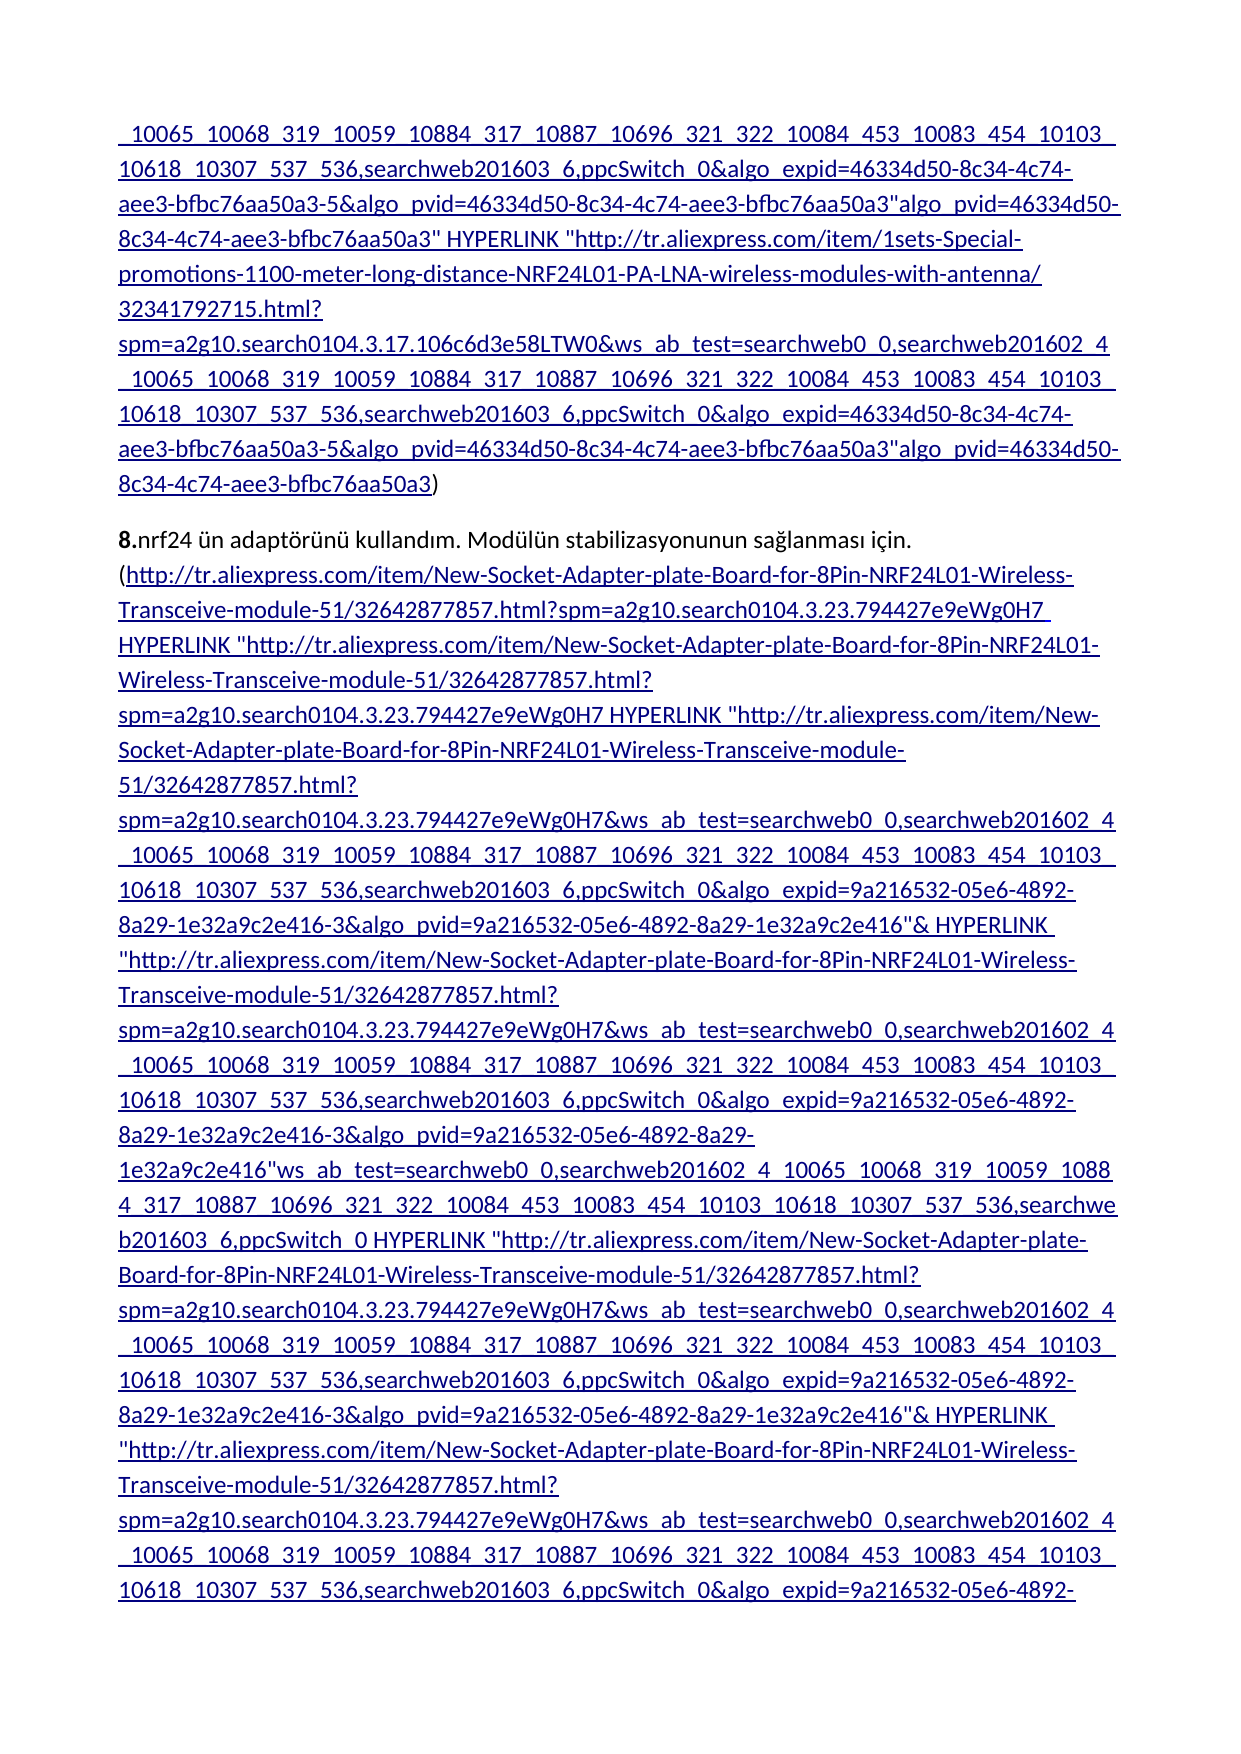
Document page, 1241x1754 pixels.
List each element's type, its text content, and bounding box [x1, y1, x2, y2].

text _10065_10068_319_10059_10884_317_10887_10696_321_322_10084_453_10083_454_10103_10618_10307_537_536,searchweb201603_6,ppcSwitch_0&algo_expid=46334d50-8c34-4c74-aee3-bfbc76aa50a3-5&algo_pvid=46334d50-8c34-4c74-aee3-bfbc76aa50a3"algo_pvid=46334d50-8c34-4c74-aee3-bfbc76aa50a3" HYPERLINK "http://tr.aliexpress.com/item/1sets-Special-promotions-1100-meter-long-distance-NRF24L01-PA-LNA-wireless-modules-with-antenna/32341792715.html?spm=a2g10.search0104.3.17.106c6d3e58LTW0&ws_ab_test=searchweb0_0,searchweb201602_4_10065_10068_319_10059_10884_317_10887_10696_321_322_10084_453_10083_454_10103_10618_10307_537_536,searchweb201603_6,ppcSwitch_0&algo_expid=46334d50-8c34-4c74-aee3-bfbc76aa50a3-5&algo_pvid=46334d50-8c34-4c74-aee3-bfbc76aa50a3"algo_pvid=46334d50-8c34-4c74-aee3-bfbc76aa50a3) [118, 118, 1122, 499]
text 8.nrf24 ün adaptörünü kullandım. Modülün stabilizasyonunun sağlanması için. (http://tr.aliexpress.com/item/New-Socket-Adapter-plate-Board-for-8Pin-NRF24L01-Wireless-Transceive-module-51/32642877857.html?spm=a2g10.search0104.3.23.794427e9eWg0H7 HYPERLINK "http://tr.aliexpress.com/item/New-Socket-Adapter-plate-Board-for-8Pin-NRF24L01-Wireless-Transceive-module-51/32642877857.html?spm=a2g10.search0104.3.23.794427e9eWg0H7 HYPERLINK "http://tr.aliexpress.com/item/New-Socket-Adapter-plate-Board-for-8Pin-NRF24L01-Wireless-Transceive-module-51/32642877857.html?spm=a2g10.search0104.3.23.794427e9eWg0H7&ws_ab_test=searchweb0_0,searchweb201602_4_10065_10068_319_10059_10884_317_10887_10696_321_322_10084_453_10083_454_10103_10618_10307_537_536,searchweb201603_6,ppcSwitch_0&algo_expid=9a216532-05e6-4892-8a29-1e32a9c2e416-3&algo_pvid=9a216532-05e6-4892-8a29-1e32a9c2e416"& HYPERLINK "http://tr.aliexpress.com/item/New-Socket-Adapter-plate-Board-for-8Pin-NRF24L01-Wireless-Transceive-module-51/32642877857.html?spm=a2g10.search0104.3.23.794427e9eWg0H7&ws_ab_test=searchweb0_0,searchweb201602_4_10065_10068_319_10059_10884_317_10887_10696_321_322_10084_453_10083_454_10103_10618_10307_537_536,searchweb201603_6,ppcSwitch_0&algo_expid=9a216532-05e6-4892-8a29-1e32a9c2e416-3&algo_pvid=9a216532-05e6-4892-8a29-1e32a9c2e416"ws_ab_test=searchweb0_0,searchweb201602_4_10065_10068_319_10059_10884_317_10887_10696_321_322_10084_453_10083_454_10103_10618_10307_537_536,searchweb201603_6,ppcSwitch_0 HYPERLINK "http://tr.aliexpress.com/item/New-Socket-Adapter-plate-Board-for-8Pin-NRF24L01-Wireless-Transceive-module-51/32642877857.html?spm=a2g10.search0104.3.23.794427e9eWg0H7&ws_ab_test=searchweb0_0,searchweb201602_4_10065_10068_319_10059_10884_317_10887_10696_321_322_10084_453_10083_454_10103_10618_10307_537_536,searchweb201603_6,ppcSwitch_0&algo_expid=9a216532-05e6-4892-8a29-1e32a9c2e416-3&algo_pvid=9a216532-05e6-4892-8a29-1e32a9c2e416"& HYPERLINK "http://tr.aliexpress.com/item/New-Socket-Adapter-plate-Board-for-8Pin-NRF24L01-Wireless-Transceive-module-51/32642877857.html?spm=a2g10.search0104.3.23.794427e9eWg0H7&ws_ab_test=searchweb0_0,searchweb201602_4_10065_10068_319_10059_10884_317_10887_10696_321_322_10084_453_10083_454_10103_10618_10307_537_536,searchweb201603_6,ppcSwitch_0&algo_expid=9a216532-05e6-4892- [118, 524, 1122, 1604]
